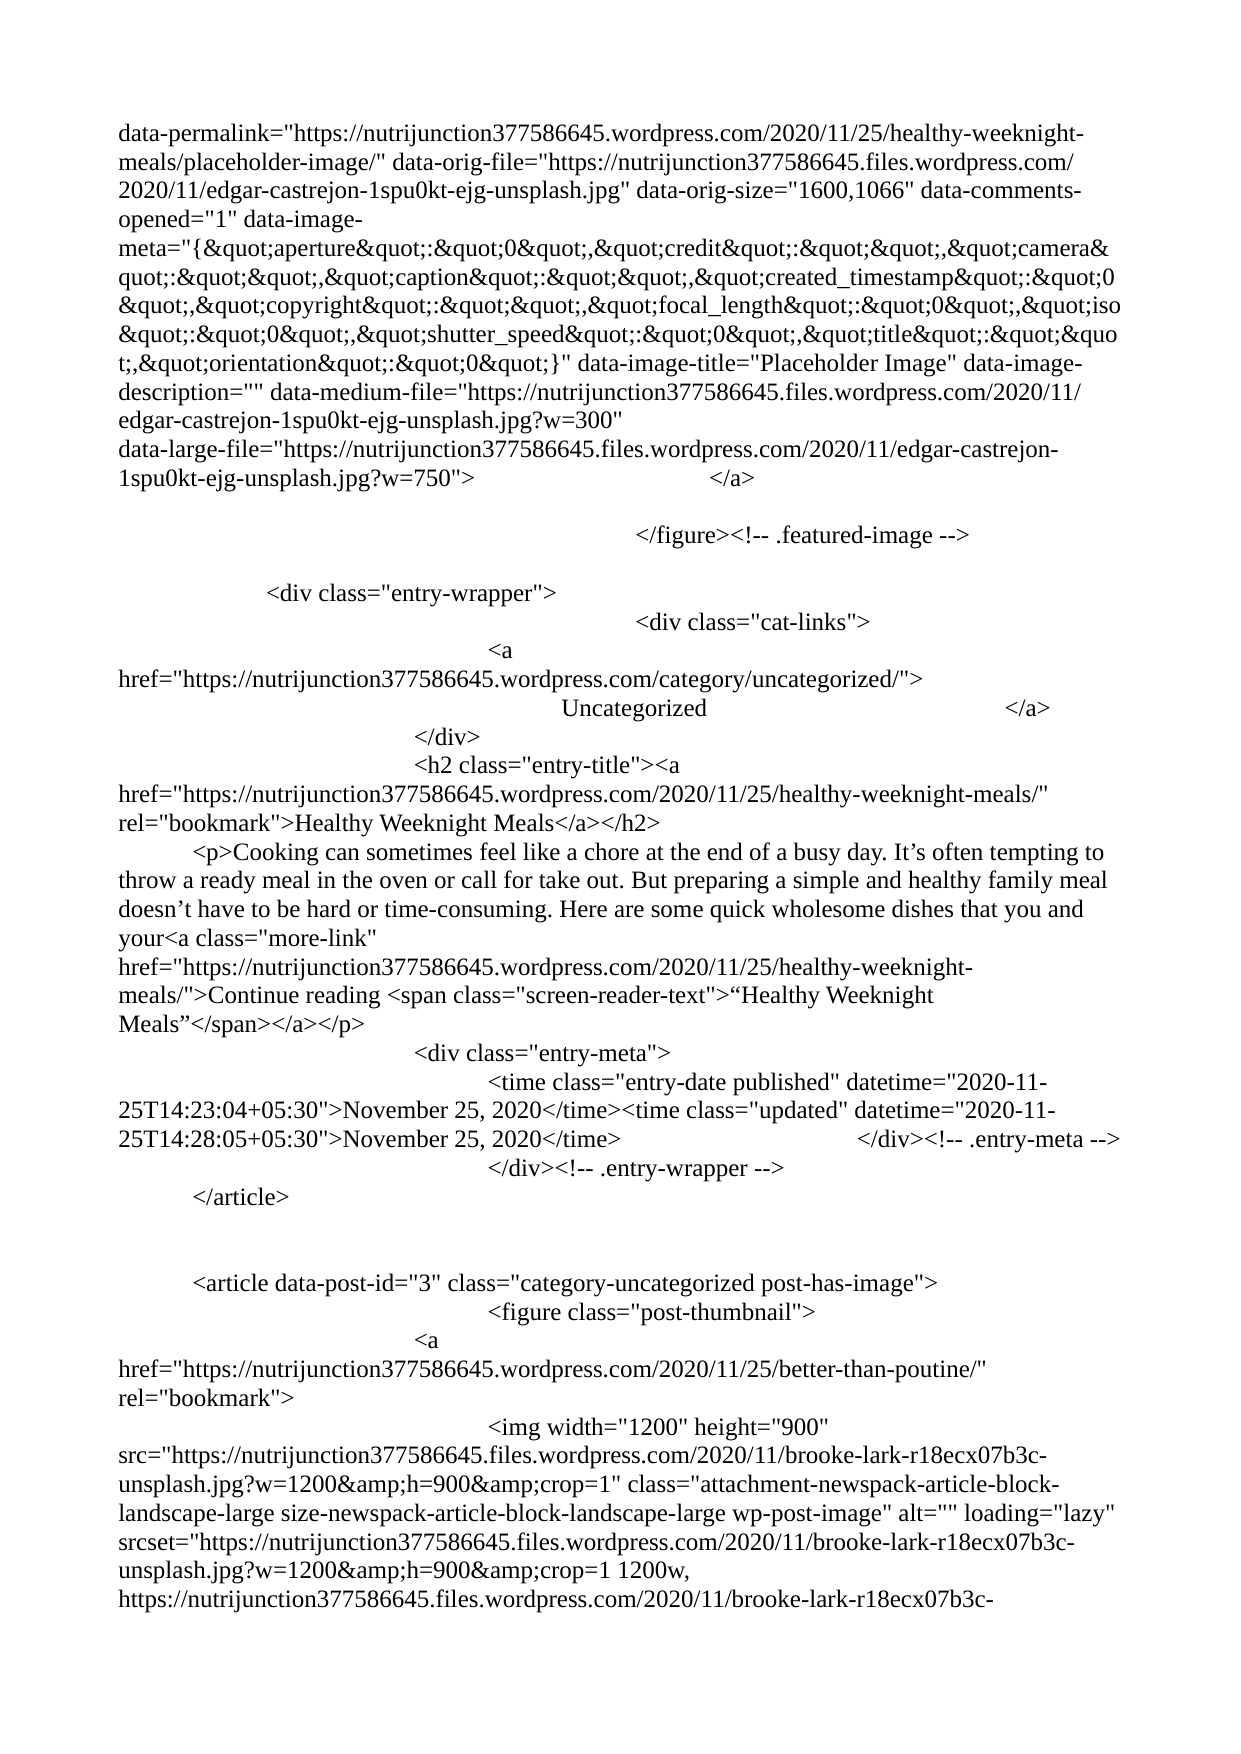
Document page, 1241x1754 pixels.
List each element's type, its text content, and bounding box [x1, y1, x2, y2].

text <figure class="post-thumbnail"> [118, 1297, 1122, 1326]
text <a href="https://nutrijunction377586645.wordpress.com/2020/11/25/better-than-poutine/" rel="bookmark"> [118, 1326, 1122, 1412]
text </article> [118, 1182, 1122, 1211]
text </figure><!-- .featured-image --> [118, 521, 1122, 549]
text <div class="entry-wrapper"> [118, 578, 1122, 607]
text Uncategorized </a> [118, 693, 1122, 722]
text </div> [118, 722, 1122, 751]
text <div class="cat-links"> [118, 607, 1122, 636]
text <article data-post-id="3" class="category-uncategorized post-has-image"> [118, 1268, 1122, 1297]
text data-permalink="https://nutrijunction377586645.wordpress.com/2020/11/25/healthy-weeknight-meals/placeholder-image/" data-orig-file="https://nutrijunction377586645.files.wordpress.com/2020/11/edgar-castrejon-1spu0kt-ejg-unsplash.jpg" data-orig-size="1600,1066" data-comments-opened="1" data-image-meta="{&quot;aperture&quot;:&quot;0&quot;,&quot;credit&quot;:&quot;&quot;,&quot;camera&quot;:&quot;&quot;,&quot;caption&quot;:&quot;&quot;,&quot;created_timestamp&quot;:&quot;0&quot;,&quot;copyright&quot;:&quot;&quot;,&quot;focal_length&quot;:&quot;0&quot;,&quot;iso&quot;:&quot;0&quot;,&quot;shutter_speed&quot;:&quot;0&quot;,&quot;title&quot;:&quot;&quot;,&quot;orientation&quot;:&quot;0&quot;}" data-image-title="Placeholder Image" data-image-description="" data-medium-file="https://nutrijunction377586645.files.wordpress.com/2020/11/edgar-castrejon-1spu0kt-ejg-unsplash.jpg?w=300" data-large-file="https://nutrijunction377586645.files.wordpress.com/2020/11/edgar-castrejon-1spu0kt-ejg-unsplash.jpg?w=750"> </a> [118, 118, 1122, 492]
text <h2 class="entry-title"><a href="https://nutrijunction377586645.wordpress.com/2020/11/25/healthy-weeknight-meals/" rel="bookmark">Healthy Weeknight Meals</a></h2> <p>Cooking can sometimes feel like a chore at the end of a busy day. It’s often tempting to throw a ready meal in the oven or call for take out. But preparing a simple and healthy family meal doesn’t have to be hard or time-consuming. Here are some quick wholesome dishes that you and your<a class="more-link" href="https://nutrijunction377586645.wordpress.com/2020/11/25/healthy-weeknight-meals/">Continue reading <span class="screen-reader-text">“Healthy Weeknight Meals”</span></a></p> [118, 751, 1122, 1038]
text <img width="1200" height="900" src="https://nutrijunction377586645.files.wordpress.com/2020/11/brooke-lark-r18ecx07b3c-unsplash.jpg?w=1200&amp;h=900&amp;crop=1" class="attachment-newspack-article-block-landscape-large size-newspack-article-block-landscape-large wp-post-image" alt="" loading="lazy" srcset="https://nutrijunction377586645.files.wordpress.com/2020/11/brooke-lark-r18ecx07b3c-unsplash.jpg?w=1200&amp;h=900&amp;crop=1 1200w, https://nutrijunction377586645.files.wordpress.com/2020/11/brooke-lark-r18ecx07b3c- [118, 1412, 1122, 1613]
text <div class="entry-meta"> [118, 1038, 1122, 1067]
text </div><!-- .entry-wrapper --> [118, 1153, 1122, 1182]
text <time class="entry-date published" datetime="2020-11-25T14:23:04+05:30">November 25, 2020</time><time class="updated" datetime="2020-11-25T14:28:05+05:30">November 25, 2020</time> </div><!-- .entry-meta --> [118, 1067, 1122, 1153]
text <a href="https://nutrijunction377586645.wordpress.com/category/uncategorized/"> [118, 636, 1122, 693]
